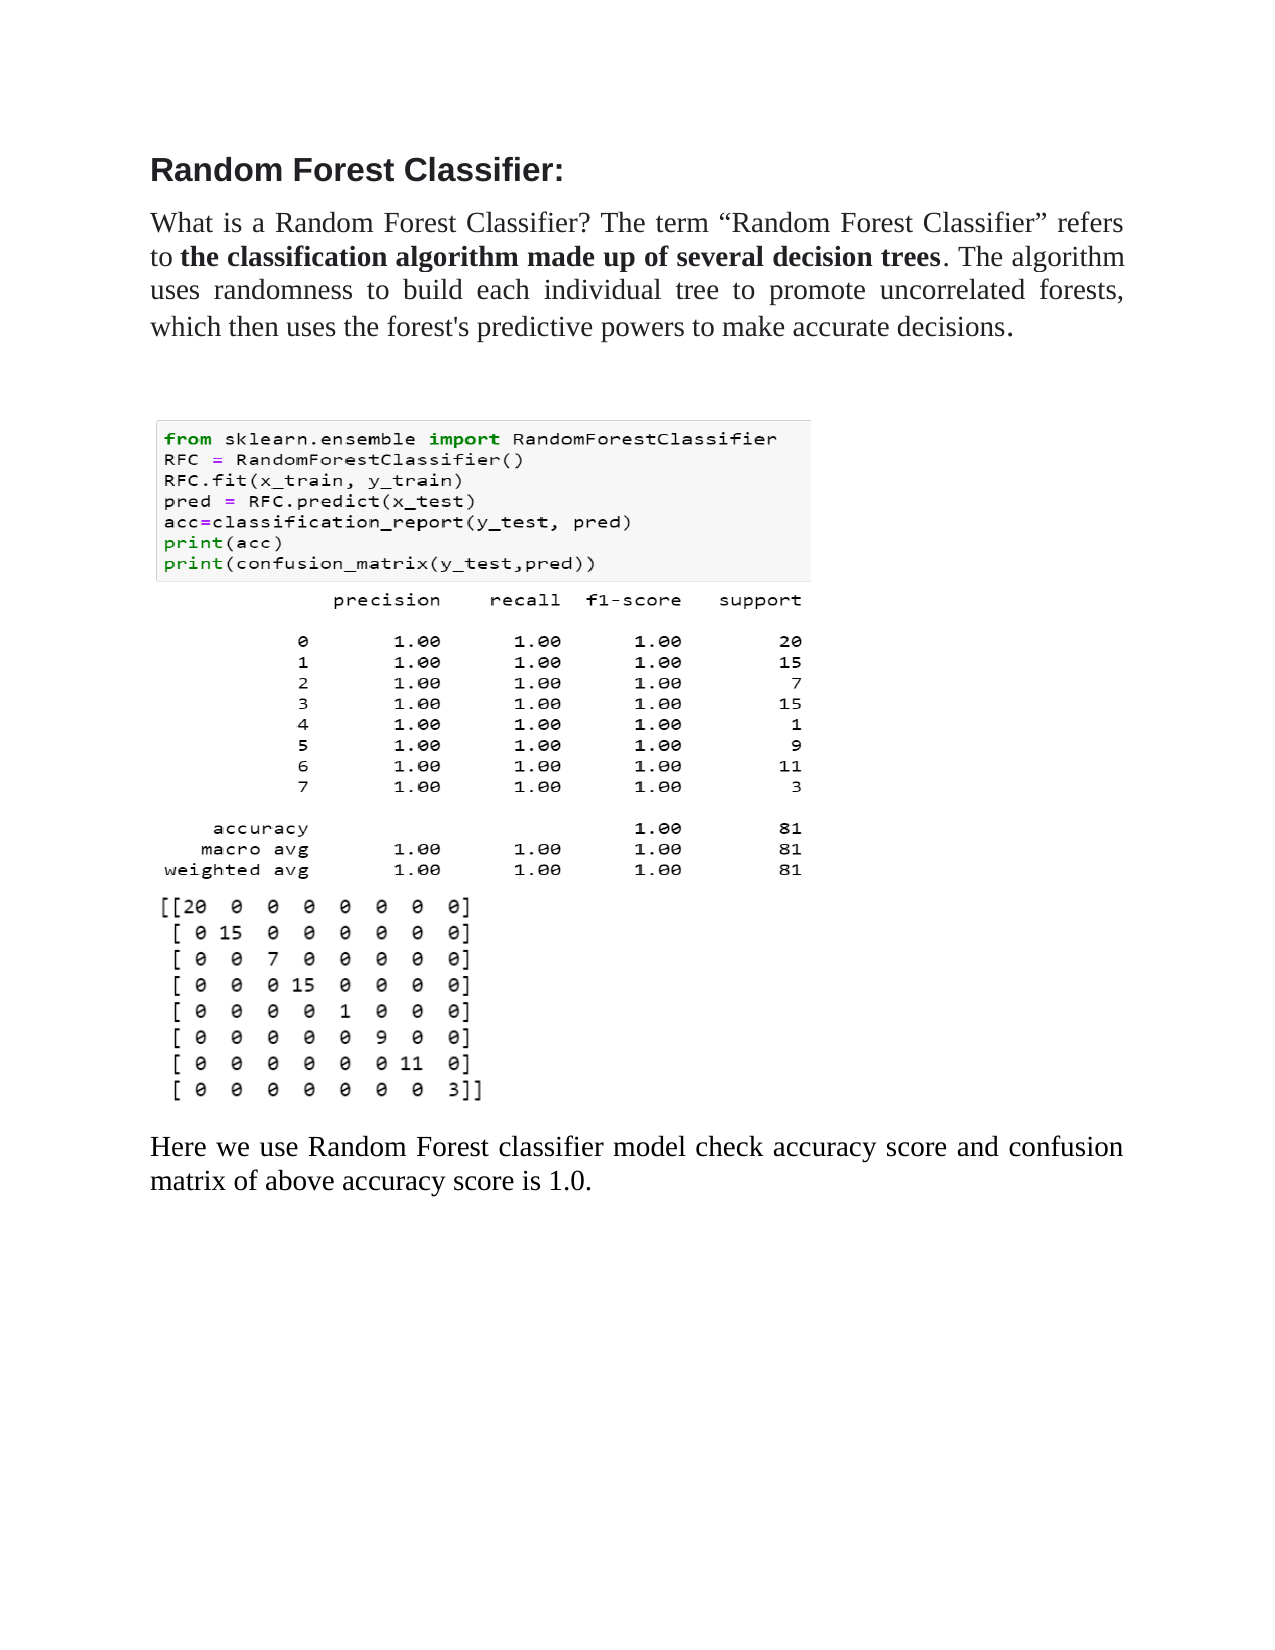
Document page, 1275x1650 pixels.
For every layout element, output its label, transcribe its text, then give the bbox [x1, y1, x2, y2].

text What is a Random Forest Classifier? The term “Random Forest Classifier” refers to the classification algorithm made up of several decision trees. The algorithm uses randomness to build each individual tree to promote uncorrelated forests, which then uses the forest's predictive powers to make accurate decisions. [150, 205, 1125, 344]
text Random Forest Classifier: [150, 150, 1125, 188]
text Here we use Random Forest classifier model check accuracy score and confusion matrix of above accuracy score is 1.0. [150, 1129, 1125, 1197]
